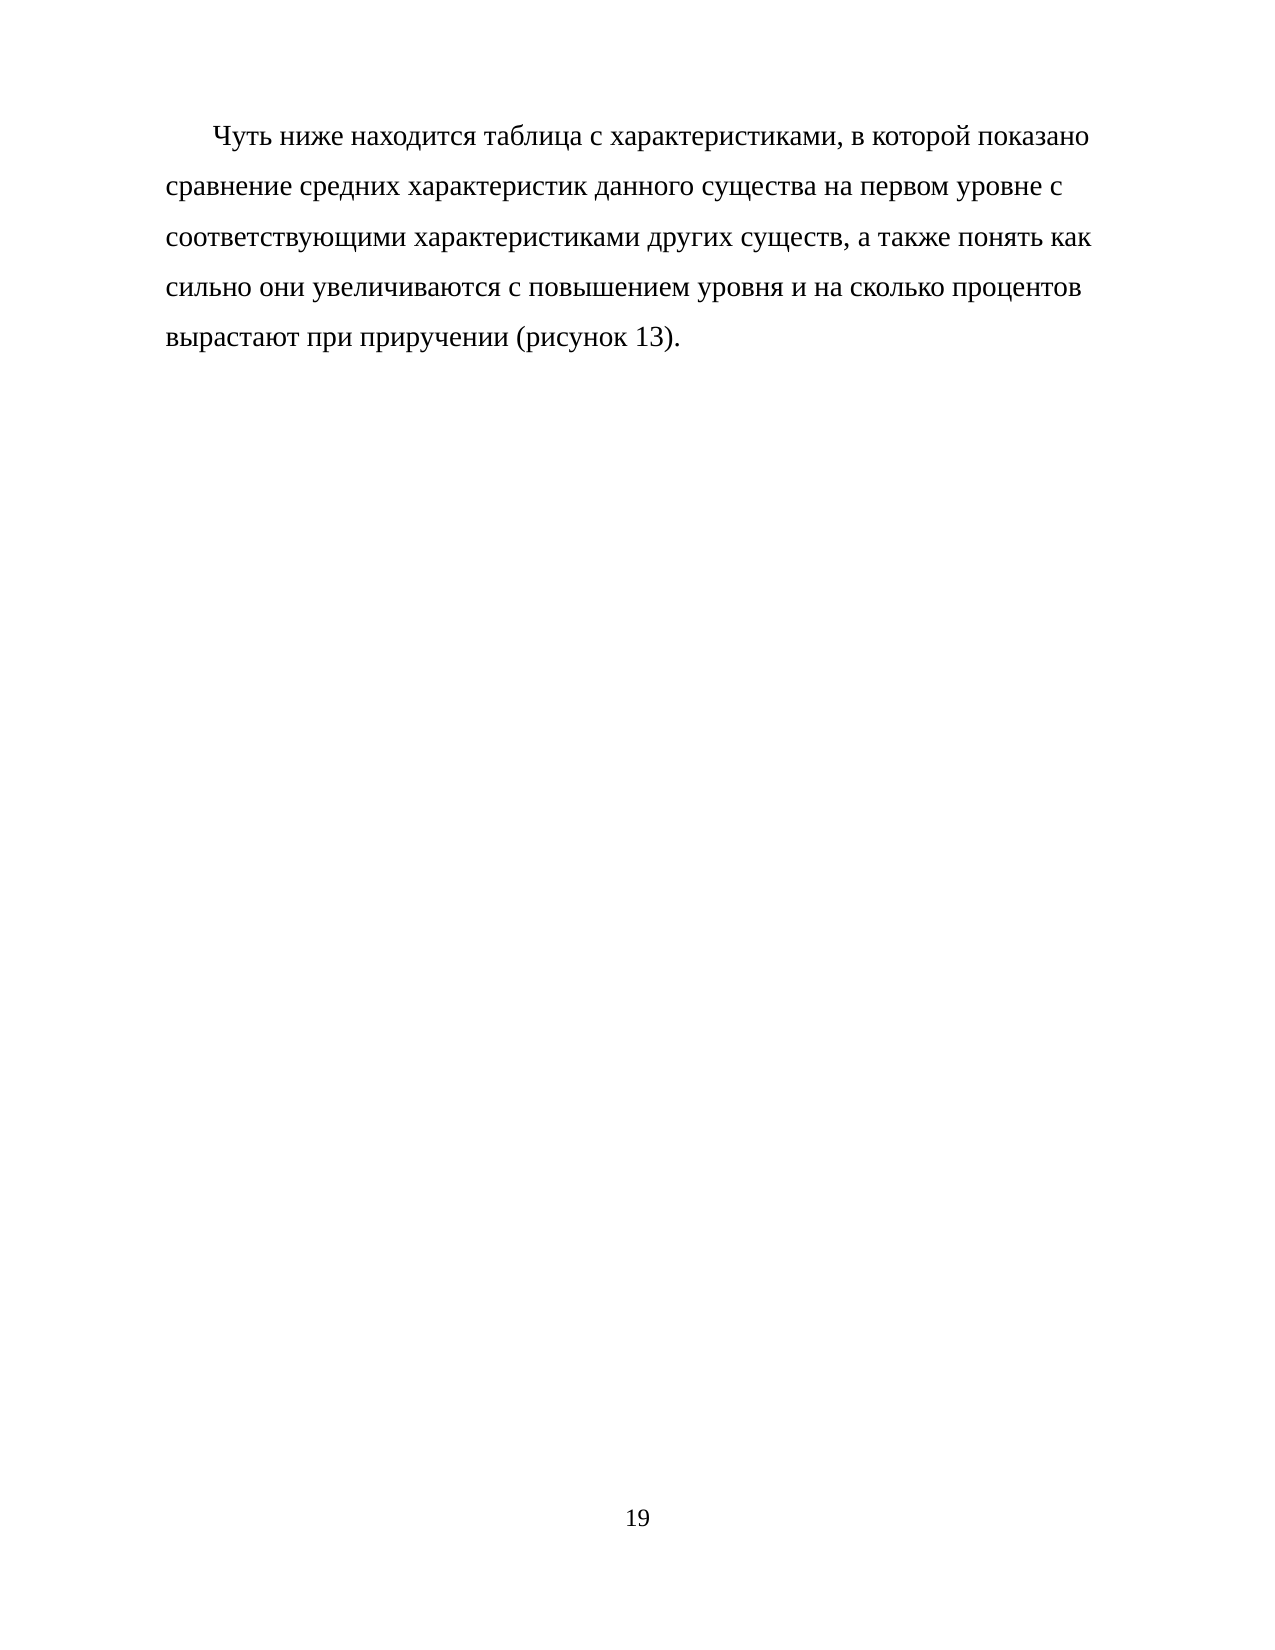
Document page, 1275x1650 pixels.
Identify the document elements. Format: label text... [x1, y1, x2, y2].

list Чуть ниже находится таблица с характеристиками, в которой показано сравнение средних характеристик данного существа на первом уровне с соответствующими характеристиками других существ, а также понять как сильно они увеличиваются с повышением уровня и на сколько процентов вырастают при приручении (рисунок 13). [165, 118, 1157, 353]
